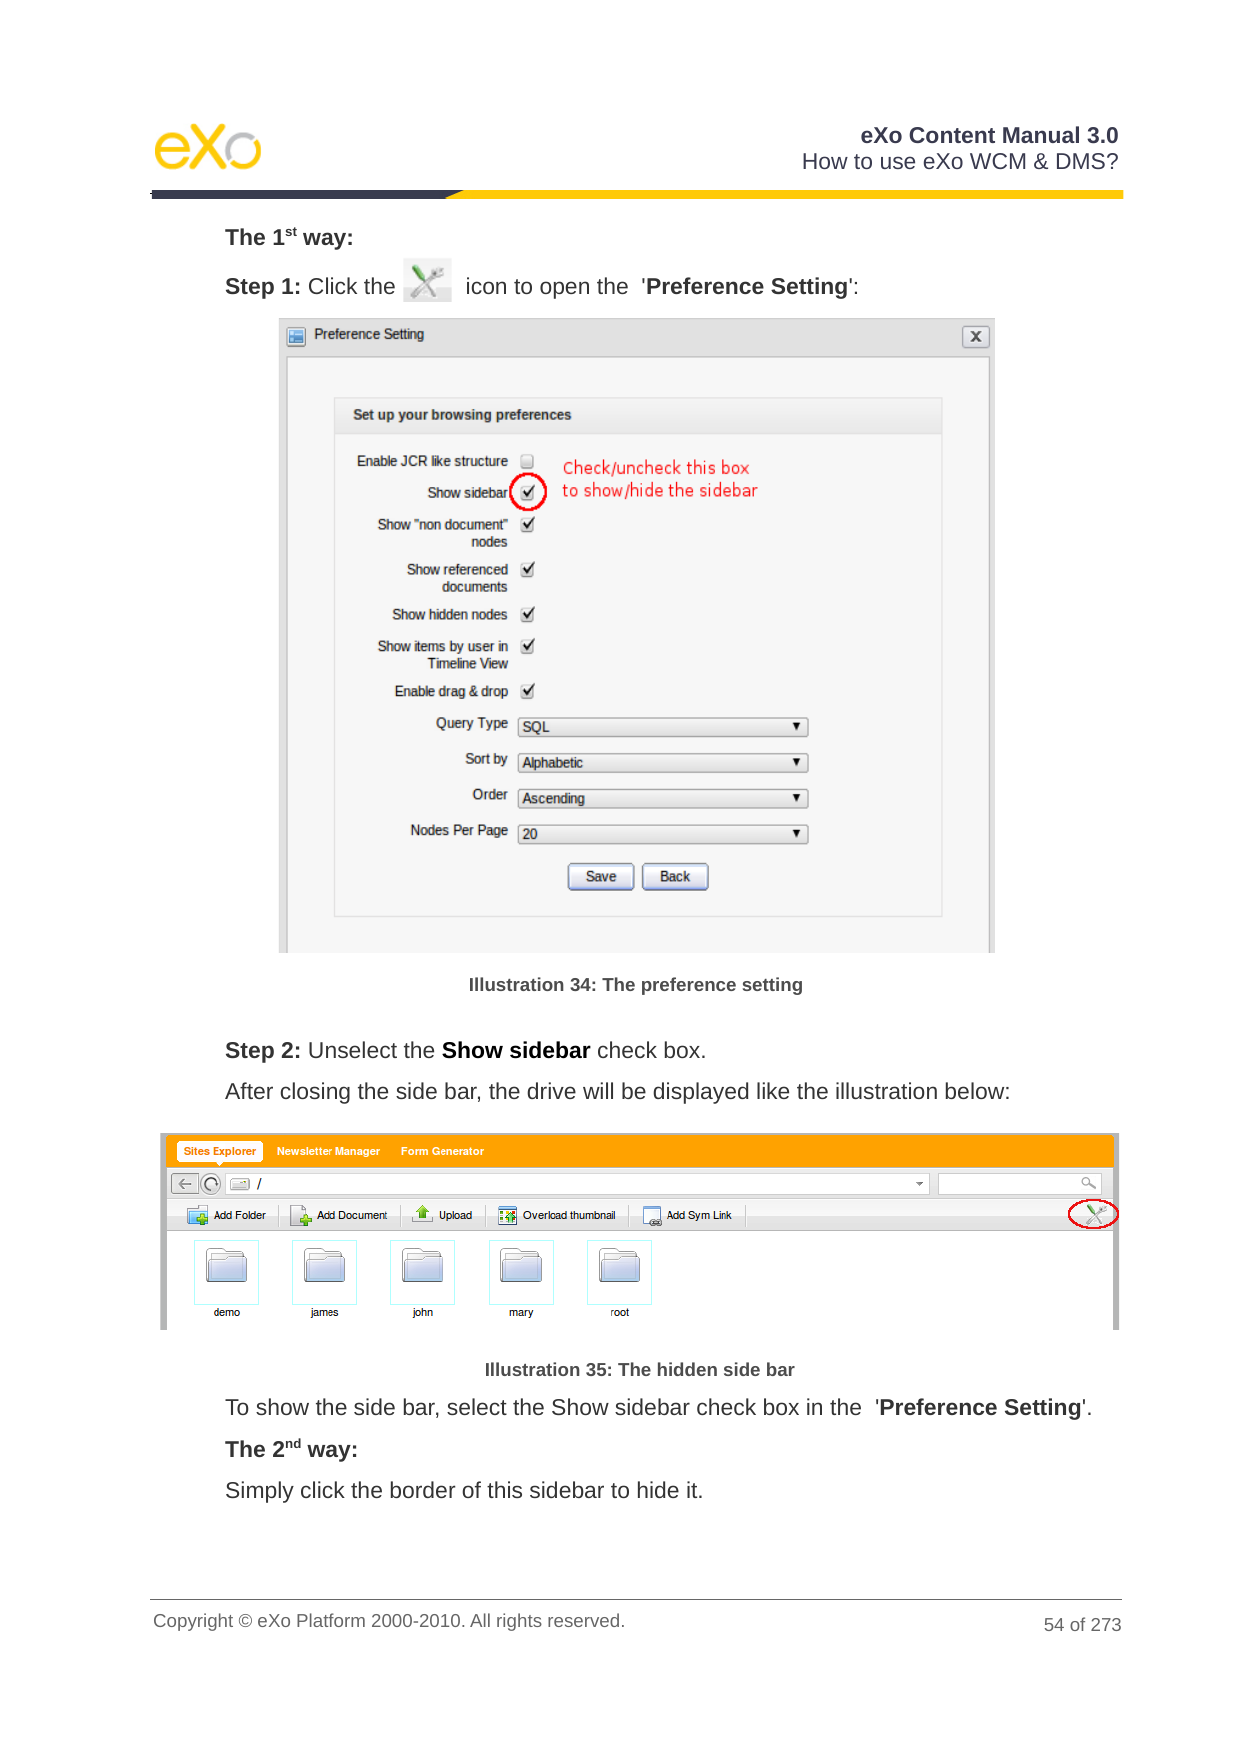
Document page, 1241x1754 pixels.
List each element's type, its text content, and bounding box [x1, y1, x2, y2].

picture [160, 1133, 1120, 1330]
list Illustration 34: The preference setting [267, 393, 1005, 995]
list To show the side bar, select the Show sidebar check box in the 'Preference Setting'. [187, 1119, 1122, 1421]
picture [278, 318, 995, 953]
list The 1st way: Step 1: Click the icon to open the 'Preference Setting': [187, 223, 1122, 309]
list [160, 1116, 1119, 1133]
list Simply click the border of this sidebar to hide it. [187, 1477, 1122, 1503]
list After closing the side bar, the drive will be displayed like the illustration below: [187, 1078, 1122, 1104]
list [160, 1380, 1119, 1394]
picture [403, 257, 452, 302]
picture [151, 190, 1124, 199]
picture [155, 123, 262, 170]
list The 2nd way: [187, 1436, 1122, 1462]
list Illustration 35: The hidden side bar [160, 1330, 1119, 1380]
list Step 2: Unselect the Show sidebar check box. [187, 1037, 1122, 1063]
